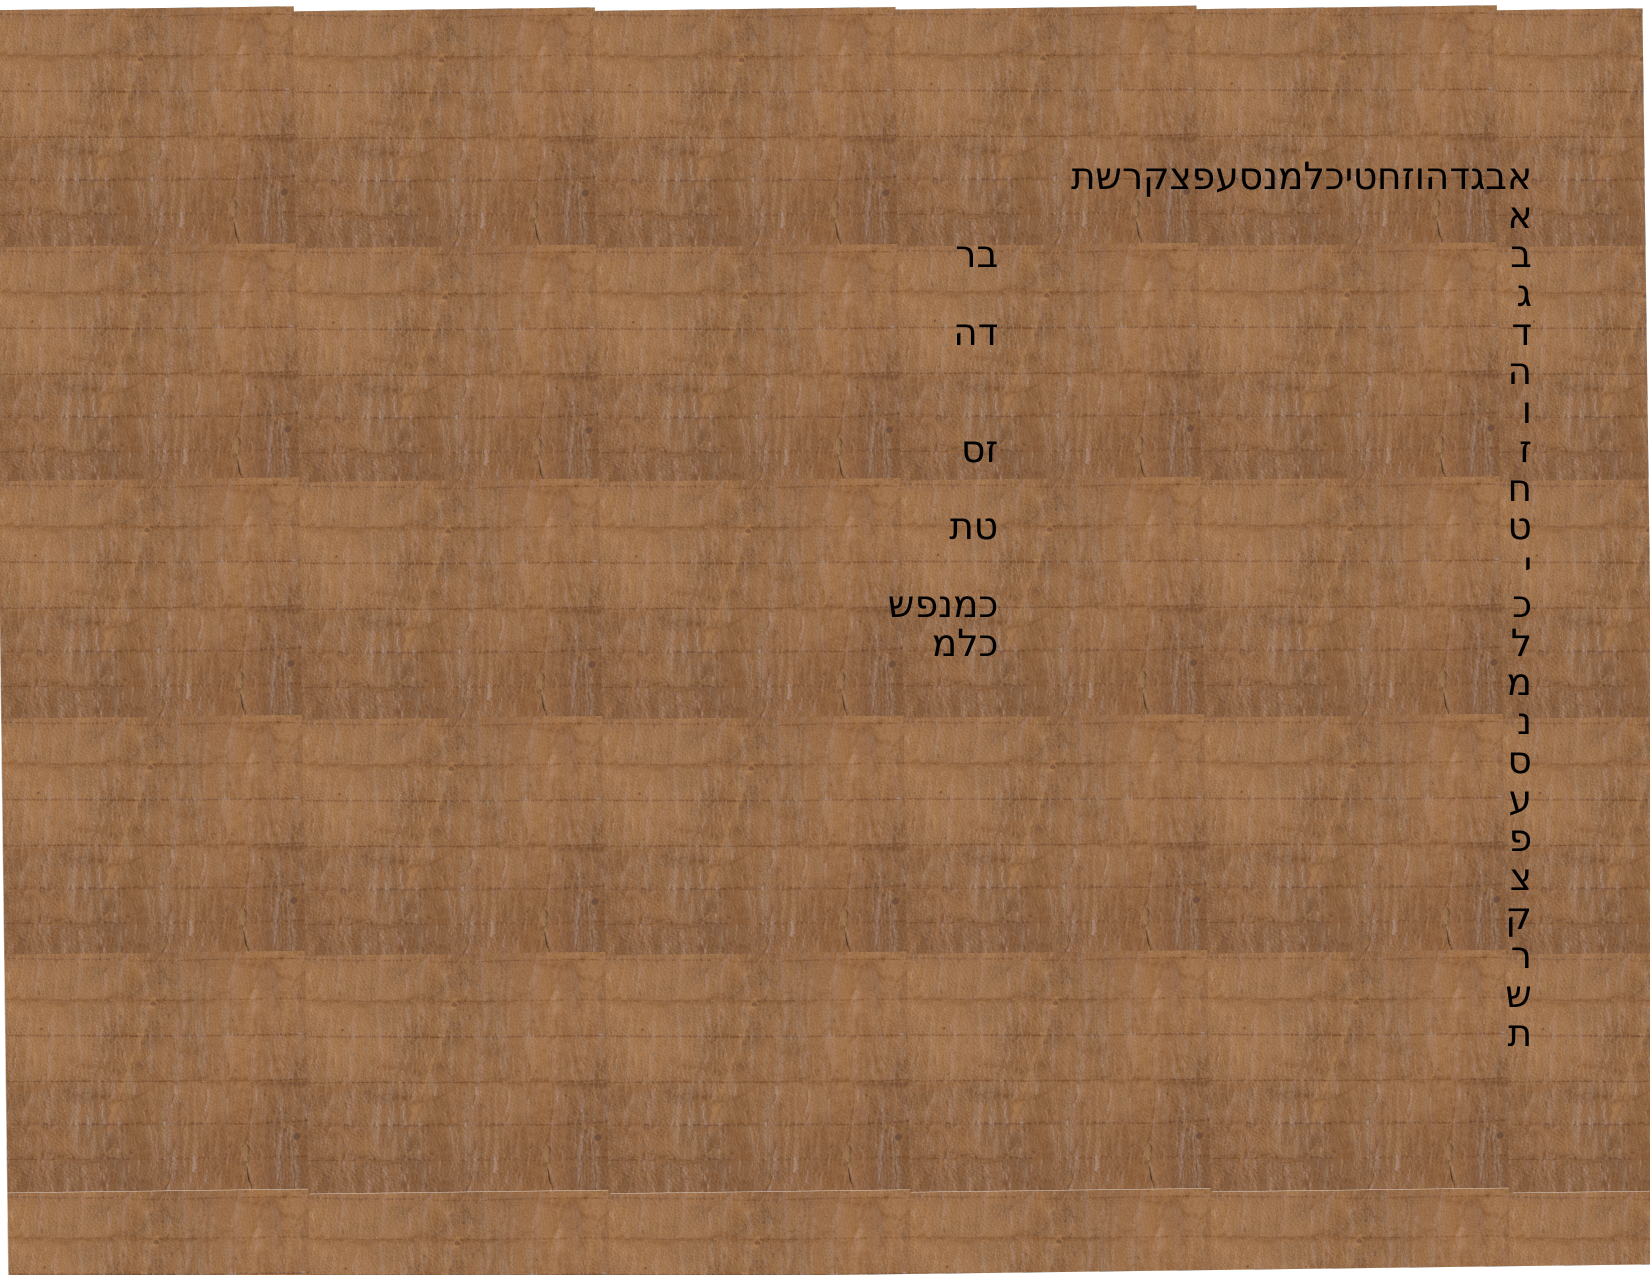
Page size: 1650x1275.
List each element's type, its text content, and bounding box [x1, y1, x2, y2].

text ר [118, 937, 1532, 976]
text ת [118, 1015, 1532, 1054]
text מ [118, 665, 1532, 704]
text ב בר [118, 236, 1532, 275]
text פ [118, 821, 1532, 859]
picture [0, 0, 1650, 1275]
text כ כמנפש [118, 587, 1532, 626]
text י [118, 548, 1532, 587]
text ט טת [118, 509, 1532, 548]
text ה [118, 353, 1532, 392]
text ק [118, 898, 1532, 937]
text ס [118, 743, 1532, 782]
text ז זס [118, 431, 1532, 470]
text ש [118, 976, 1532, 1015]
text ע [118, 782, 1532, 821]
text אבגדהוזחטיכלמנסעפצקרשת [118, 158, 1532, 197]
text נ [118, 704, 1532, 743]
text ג [118, 275, 1532, 314]
text ח [118, 470, 1532, 509]
text א [118, 197, 1532, 236]
text צ [118, 859, 1532, 898]
text ל כלמ [118, 626, 1532, 665]
text ו [118, 392, 1532, 431]
text ד דה [118, 314, 1532, 353]
